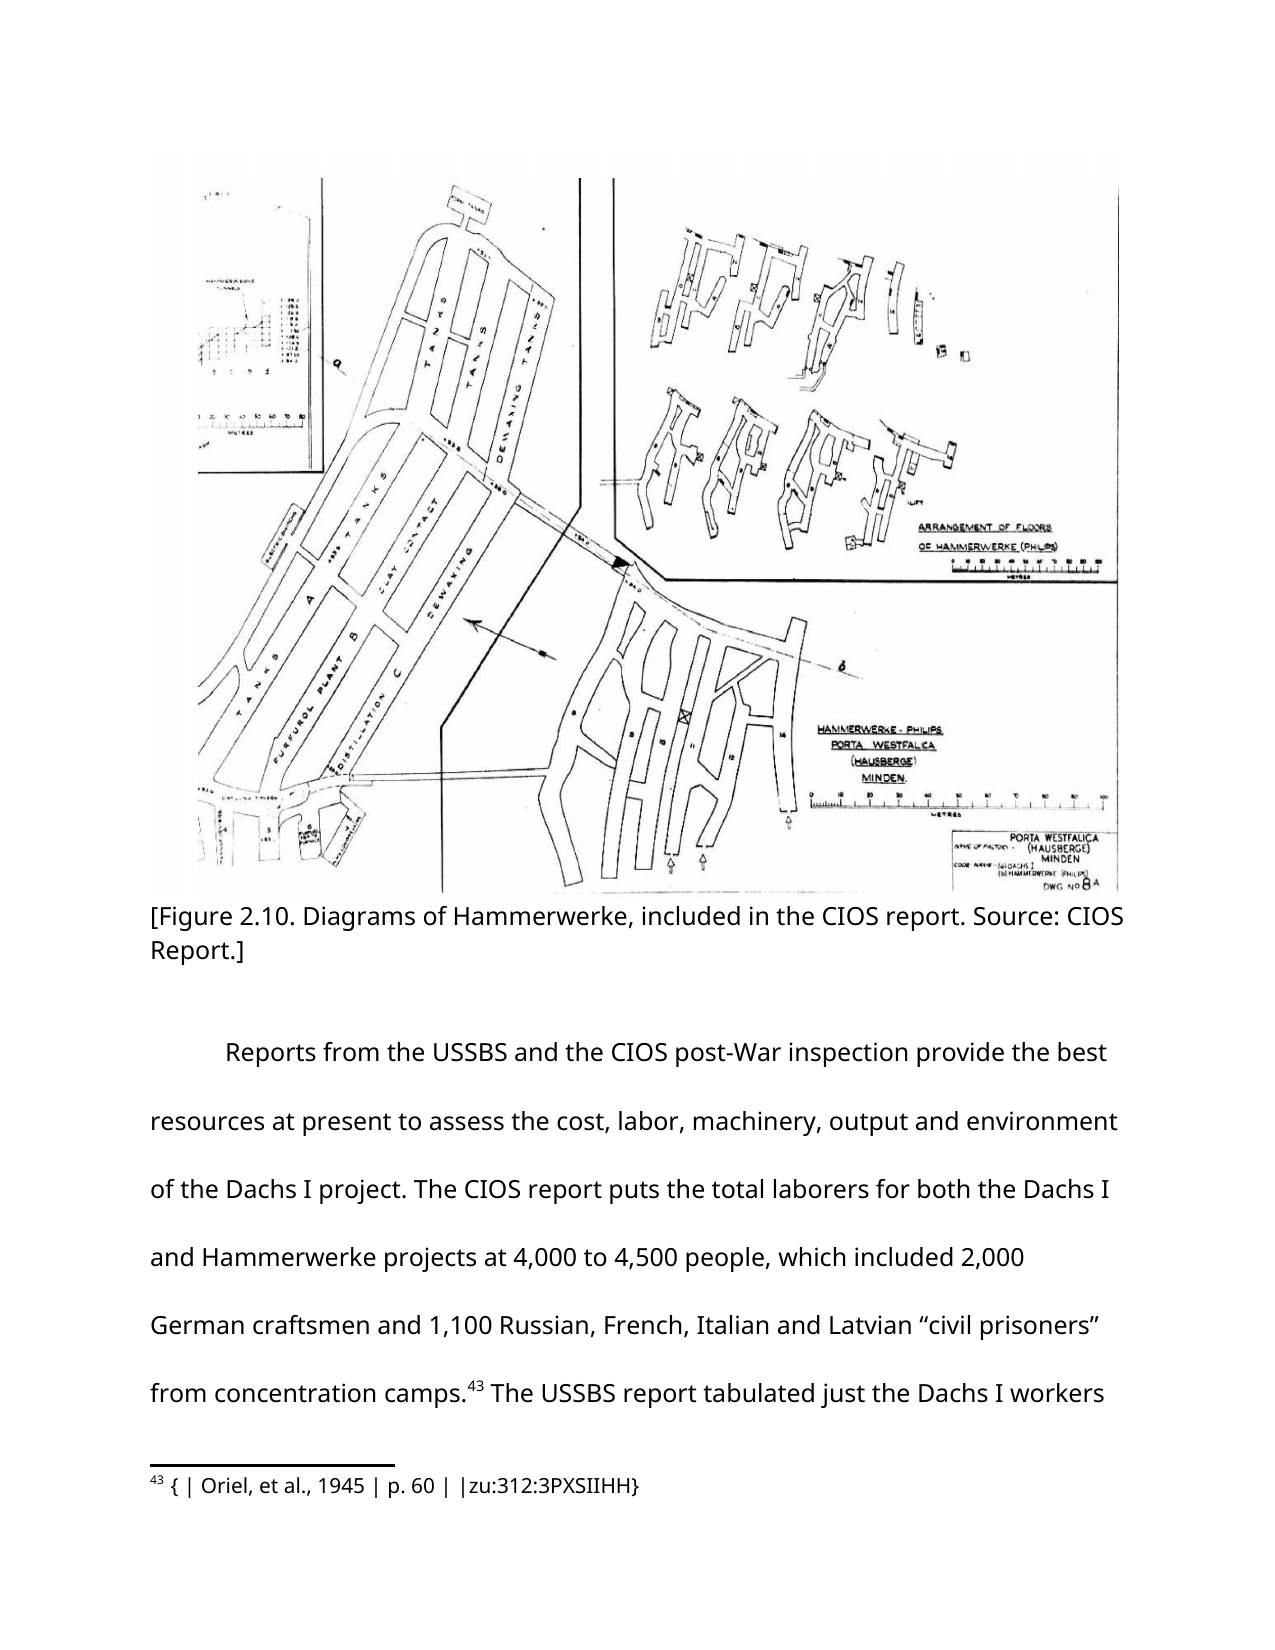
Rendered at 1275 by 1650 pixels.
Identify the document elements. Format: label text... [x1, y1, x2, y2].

picture [150, 150, 1125, 899]
text { | Oriel, et al., 1945 | p. 60 | |zu:312:3PXSIIHH} [150, 1472, 1125, 1500]
text Reports from the USSBS and the CIOS post-War inspection provide the best resources at present to assess the cost, labor, machinery, output and environment of the Dachs I project. The CIOS report puts the total laborers for both the Dachs I and Hammerwerke projects at 4,000 to 4,500 people, which included 2,000 German craftsmen and 1,100 Russian, French, Italian and Latvian “civil prisoners” from concentration camps. The USSBS report tabulated just the Dachs I workers [150, 1035, 1125, 1410]
text [Figure 2.10. Diagrams of Hammerwerke, included in the CIOS report. Source: CIOS Report.] [150, 899, 1125, 967]
